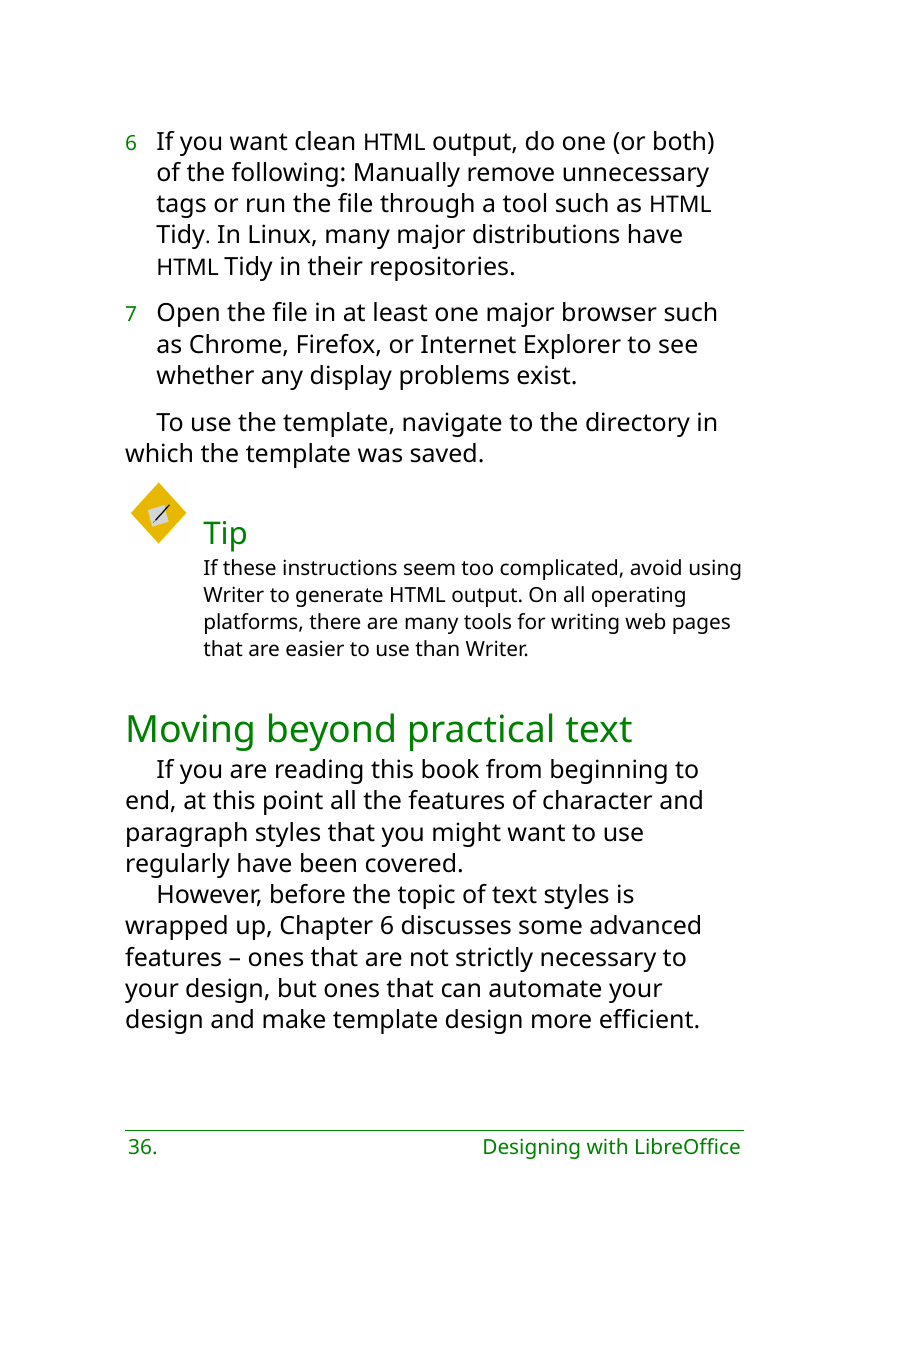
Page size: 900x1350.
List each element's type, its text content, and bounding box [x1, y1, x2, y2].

list If you want clean HTML output, do one (or both) of the following: Manually remove unnecessary tags or run the file through a tool such as HTML Tidy. In Linux, many major distributions have HTML Tidy in their repositories. [125, 125, 744, 281]
list Open the file in at least one major browser such as Chrome, Firefox, or Internet Explorer to see whether any display problems exist. [125, 297, 744, 391]
text If these instructions seem too complicated, avoid using Writer to generate HTML output. On all operating platforms, there are many tools for writing web pages that are easier to use than Writer. [203, 553, 744, 662]
list Tip [125, 481, 744, 553]
text However, before the topic of text styles is wrapped up, Chapter 6 discusses some advanced features – ones that are not strictly necessary to your design, but ones that can automate your design and make template design more efficient. [125, 878, 744, 1035]
text To use the template, navigate to the directory in which the template was saved. [125, 406, 744, 469]
picture [126, 481, 189, 545]
text If you are reading this book from beginning to end, at this point all the features of character and paragraph styles that you might want to use regularly have been covered. [125, 753, 744, 878]
subtitle Moving beyond practical text [125, 702, 744, 753]
